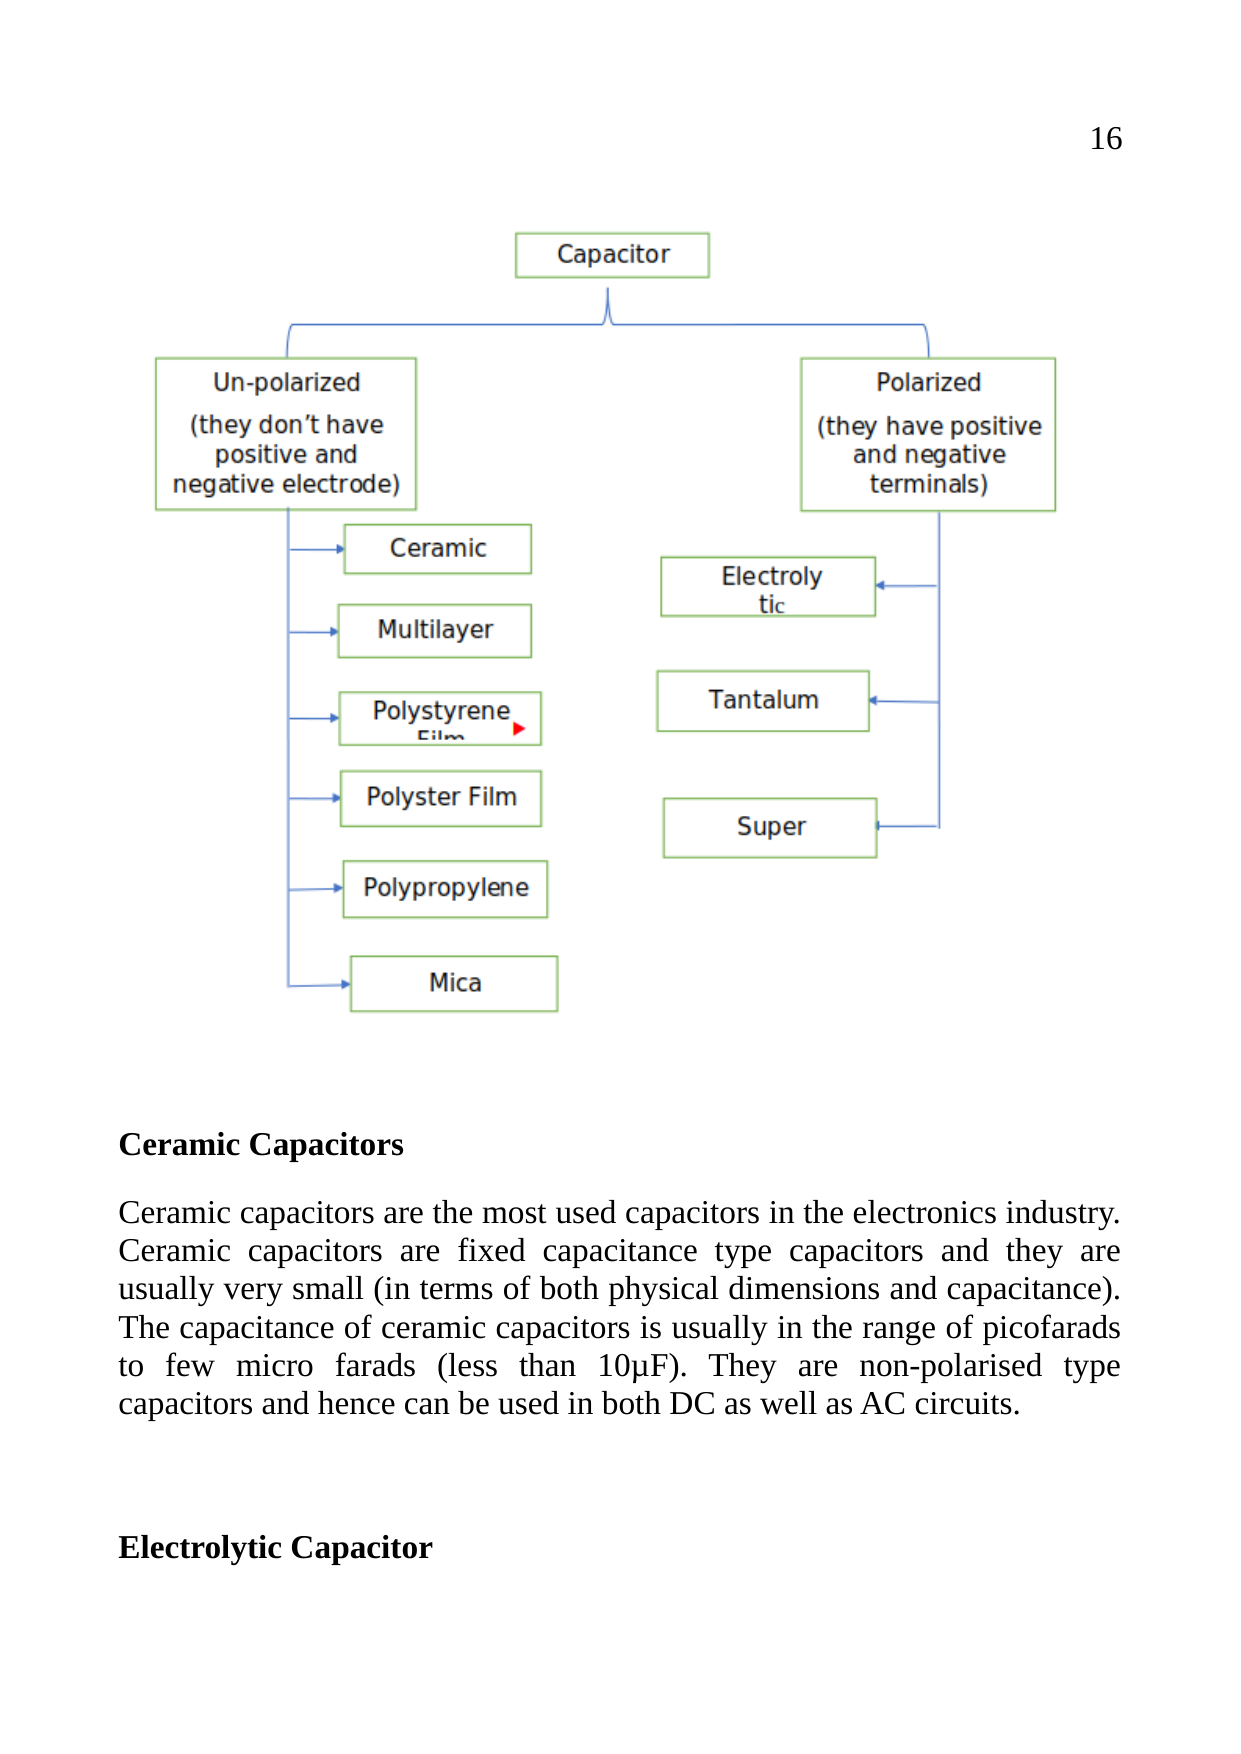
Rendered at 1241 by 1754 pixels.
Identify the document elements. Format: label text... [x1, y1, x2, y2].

text Ceramic Capacitors [118, 1124, 1122, 1163]
text Ceramic capacitors are the most used capacitors in the electronics industry. Ceramic capacitors are fixed capacitance type capacitors and they are usually very small (in terms of both physical dimensions and capacitance). The capacitance of ceramic capacitors is usually in the range of picofarads to few micro farads (less than 10µF). They are non-polarised type capacitors and hence can be used in both DC as well as AC circuits. [118, 1192, 1122, 1422]
picture [143, 224, 1097, 1048]
text Electrolytic Capacitor [118, 1489, 1122, 1566]
